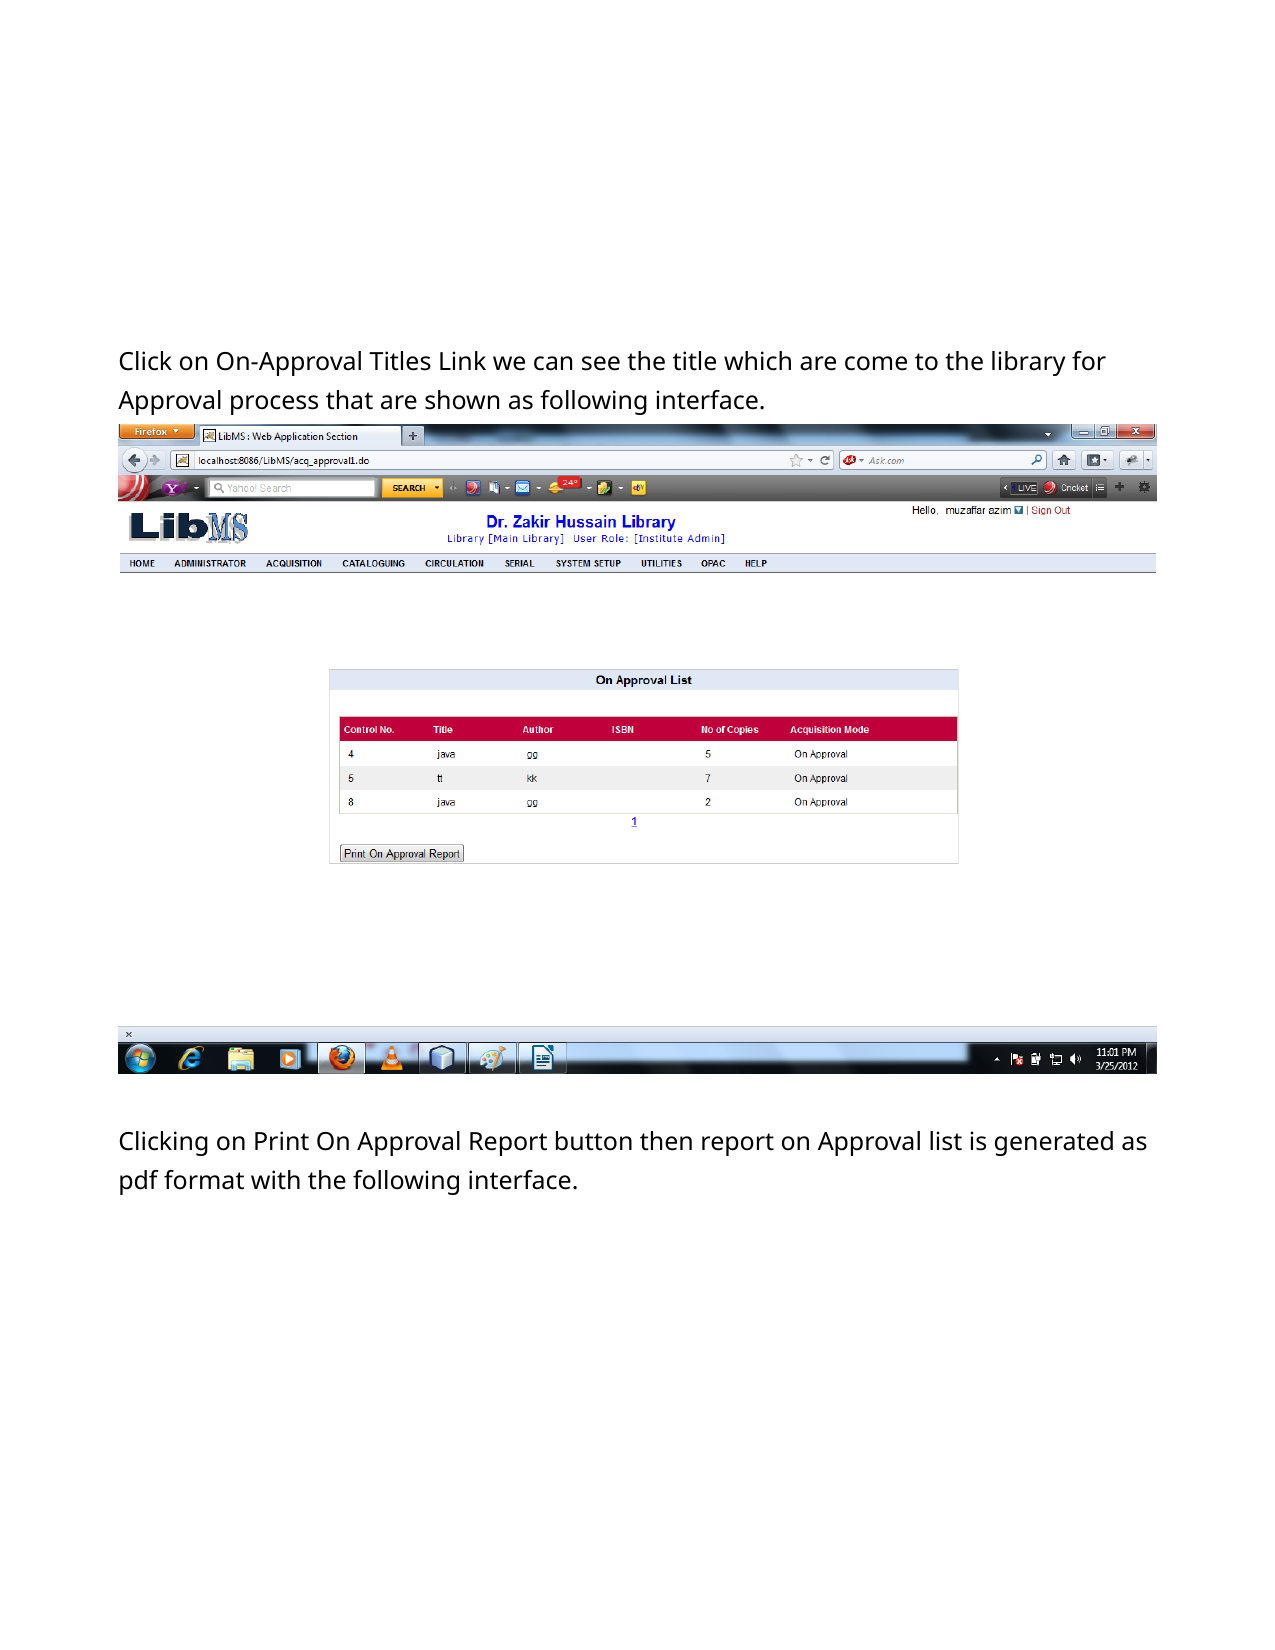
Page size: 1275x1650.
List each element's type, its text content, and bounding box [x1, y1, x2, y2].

picture [118, 424, 1157, 1074]
text Clicking on Print On Approval Report button then report on Approval list is generated as pdf format with the following interface. [118, 1124, 1157, 1197]
text Click on On-Approval Titles Link we can see the title which are come to the library for Approval process that are shown as following interface. [118, 343, 1157, 416]
